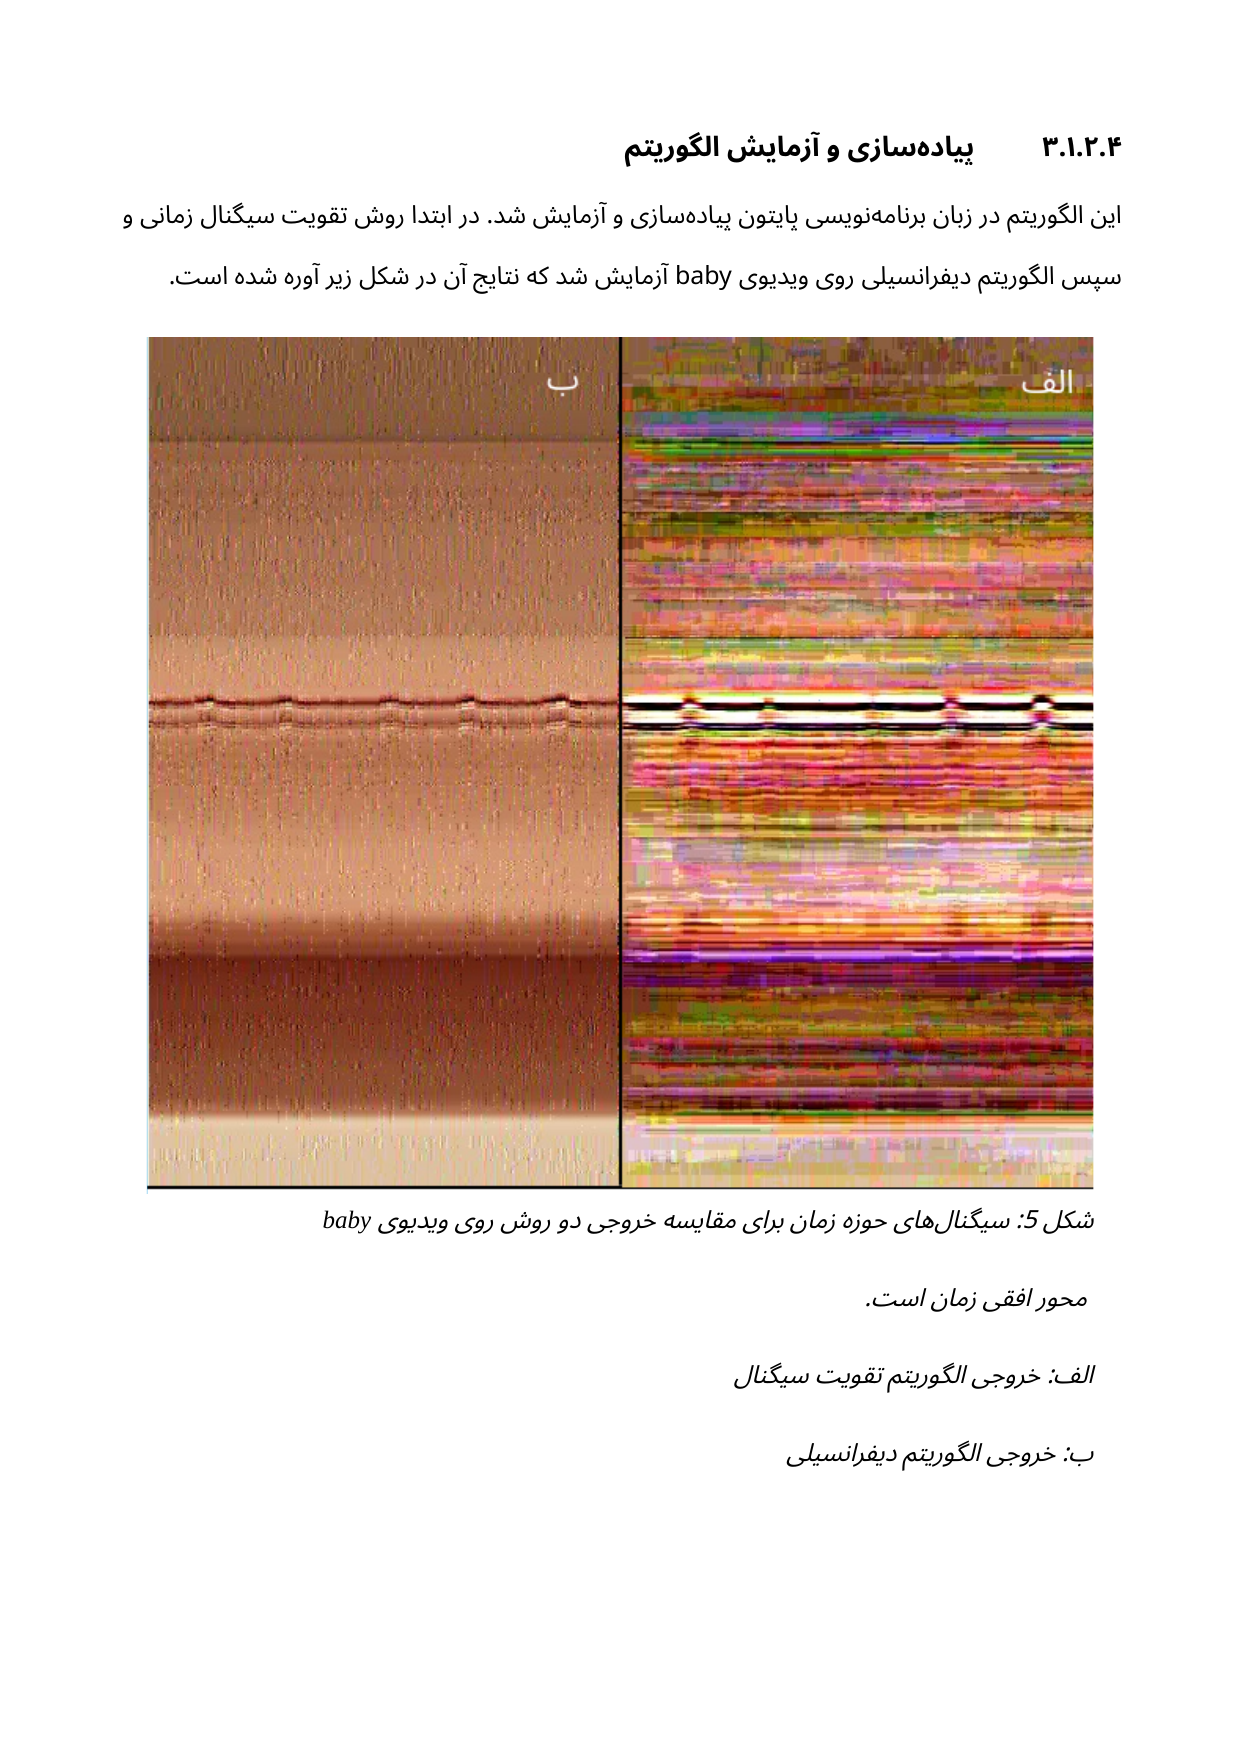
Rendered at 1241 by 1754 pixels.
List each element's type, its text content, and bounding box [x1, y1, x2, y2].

subtitle پیاده‌سازی و آزمایش الگوریتم [118, 118, 1122, 177]
text محور افقی زمان است. [147, 1272, 1093, 1324]
text شکل 5: سیگنال‌های حوزه زمان برای مقایسه خروجی دو روش روی ویدیوی baby [147, 1194, 1093, 1247]
picture [146, 337, 1094, 1194]
text این الگوریتم در زبان برنامه‌نویسی پایتون پیاده‌سازی و آزمایش شد. در ابتدا روش تقویت سیگنال زمانی و سپس الگوریتم دیفرانسیلی روی ویدیوی baby آزمایش شد که نتایج آن در شکل زیر آوره شده است. [118, 189, 1122, 303]
text ب: خروجی الگوریتم دیفرانسیلی [147, 1427, 1093, 1480]
text الف: خروجی الگوریتم تقویت سیگنال [147, 1349, 1093, 1402]
